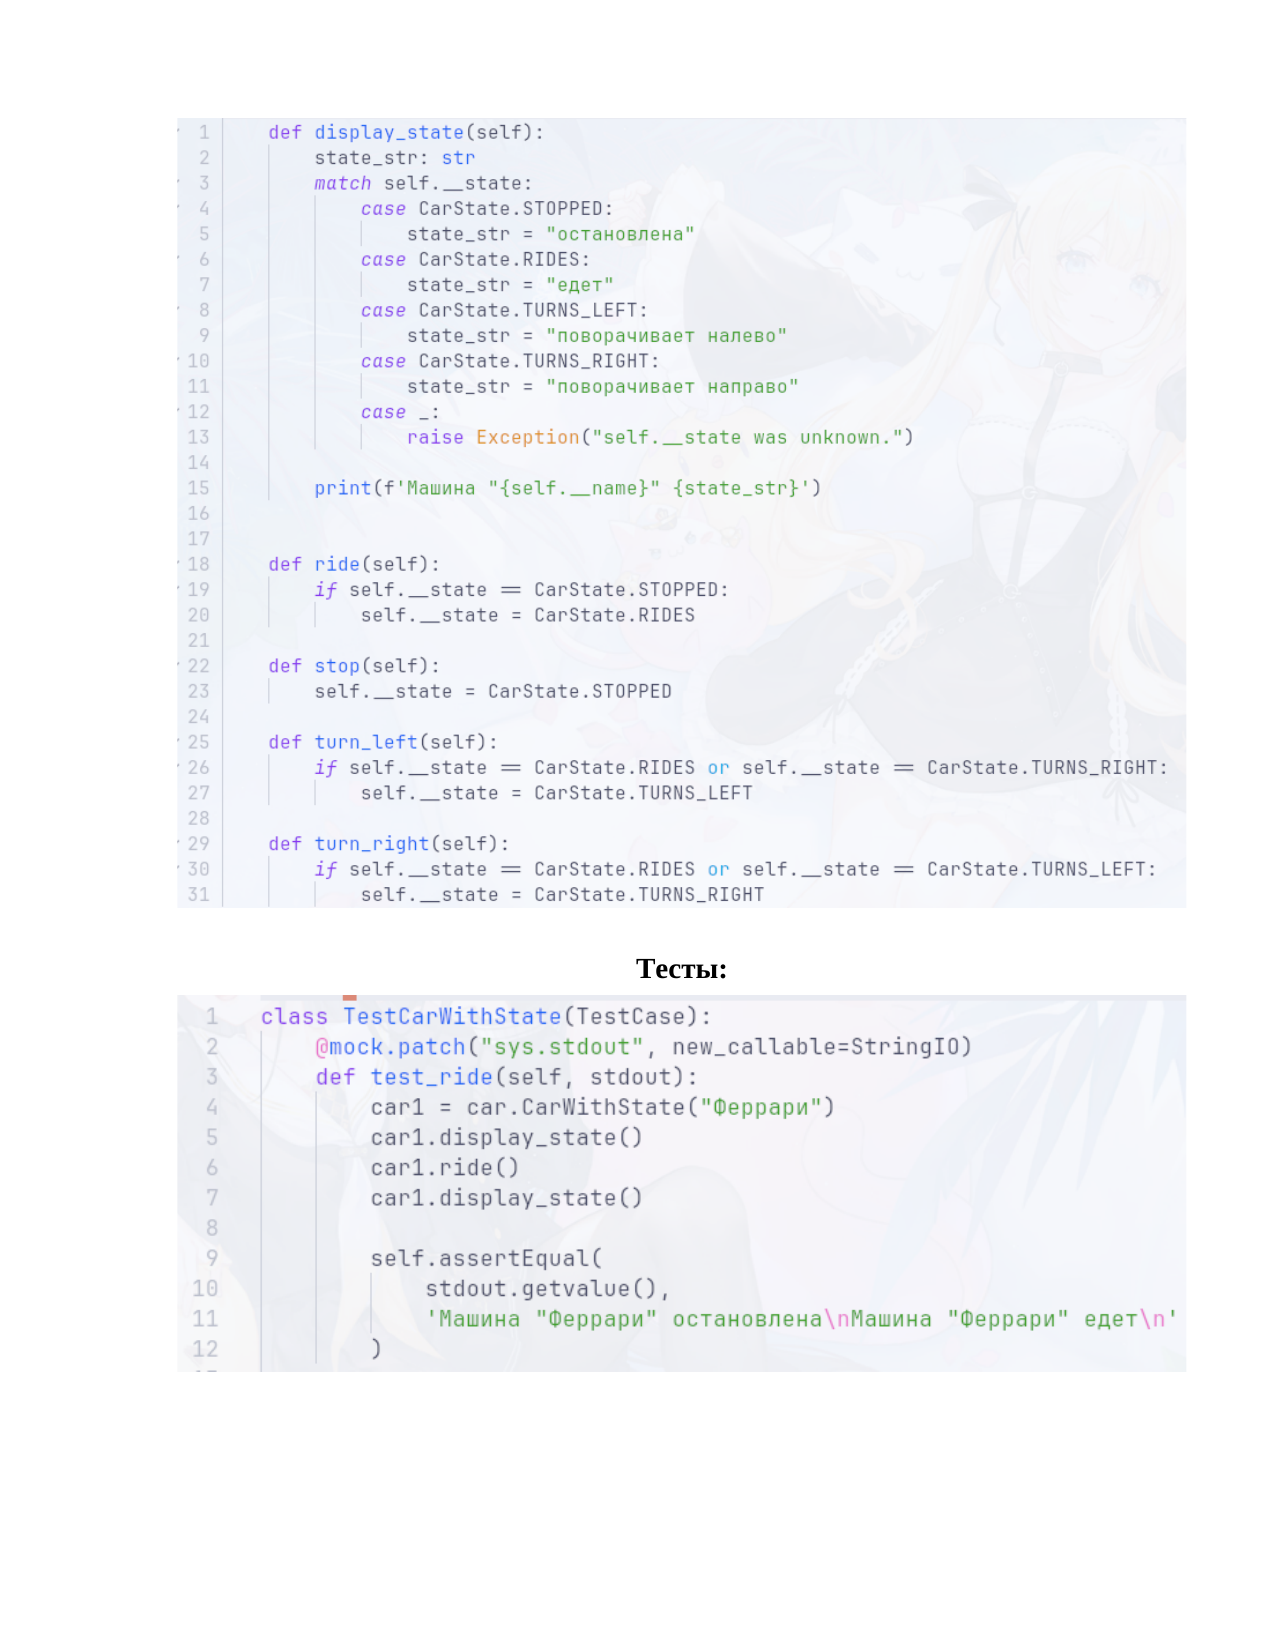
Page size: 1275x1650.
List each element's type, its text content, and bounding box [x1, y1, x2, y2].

picture [177, 118, 1187, 908]
picture [177, 995, 1187, 1372]
text Тесты: [177, 951, 1186, 984]
